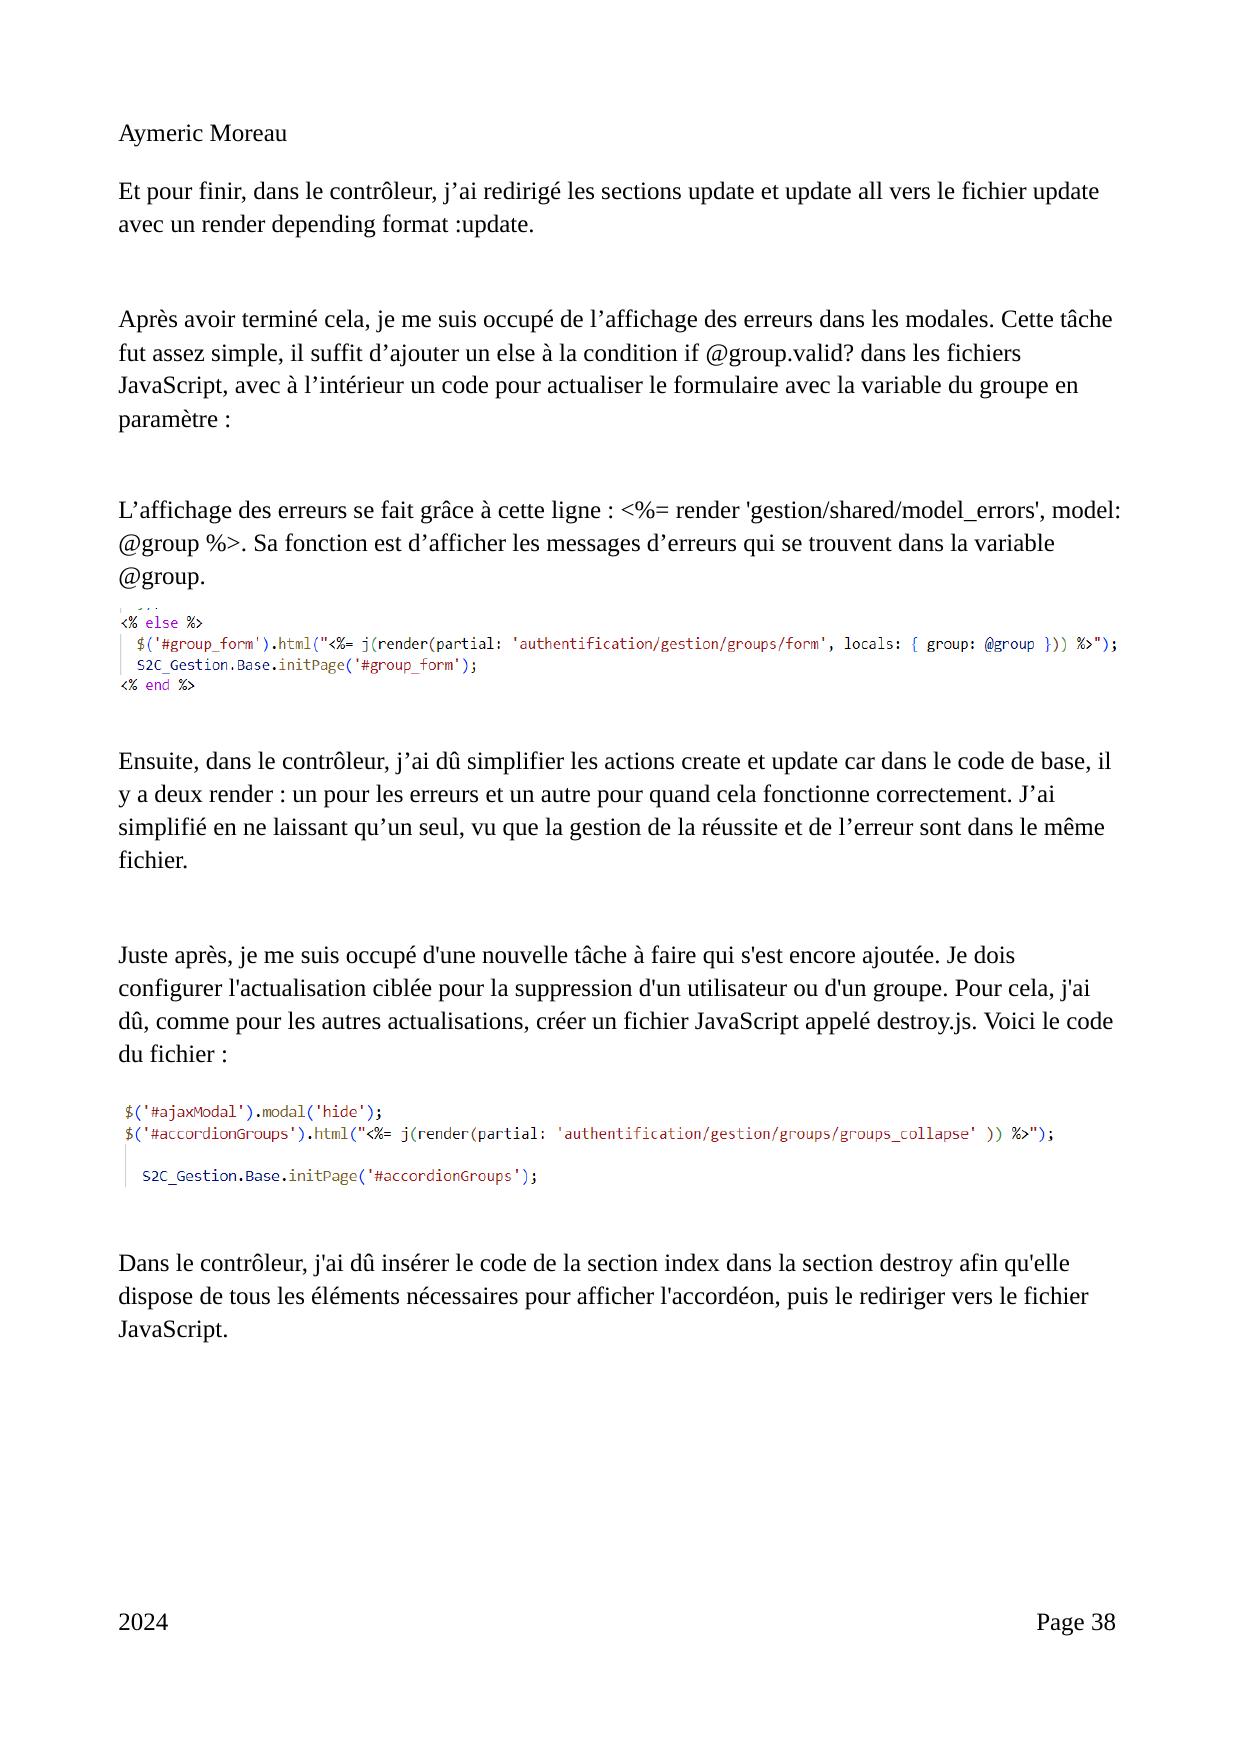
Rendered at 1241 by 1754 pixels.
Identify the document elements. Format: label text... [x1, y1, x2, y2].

text Et pour finir, dans le contrôleur, j’ai redirigé les sections update et update all vers le fichier update avec un render depending format :update. [118, 176, 1122, 238]
picture [118, 1087, 1123, 1196]
text Après avoir terminé cela, je me suis occupé de l’affichage des erreurs dans les modales. Cette tâche fut assez simple, il suffit d’ajouter un else à la condition if @group.valid? dans les fichiers JavaScript, avec à l’intérieur un code pour actualiser le formulaire avec la variable du groupe en paramètre : [118, 304, 1122, 432]
text Ensuite, dans le contrôleur, j’ai dû simplifier les actions create et update car dans le code de base, il y a deux render : un pour les erreurs et un autre pour quand cela fonctionne correctement. J’ai simplifié en ne laissant qu’un seul, vu que la gestion de la réussite et de l’erreur sont dans le même fichier. [118, 746, 1122, 874]
picture [118, 608, 1123, 695]
text L’affichage des erreurs se fait grâce à cette ligne : <%= render 'gestion/shared/model_errors', model: @group %>. Sa fonction est d’afficher les messages d’erreurs qui se trouvent dans la variable @group. [118, 495, 1122, 590]
text Juste après, je me suis occupé d'une nouvelle tâche à faire qui s'est encore ajoutée. Je dois configurer l'actualisation ciblée pour la suppression d'un utilisateur ou d'un groupe. Pour cela, j'ai dû, comme pour les autres actualisations, créer un fichier JavaScript appelé destroy.js. Voici le code du fichier : [118, 940, 1122, 1068]
text Dans le contrôleur, j'ai dû insérer le code de la section index dans la section destroy afin qu'elle dispose de tous les éléments nécessaires pour afficher l'accordéon, puis le rediriger vers le fichier JavaScript. [118, 1248, 1122, 1343]
